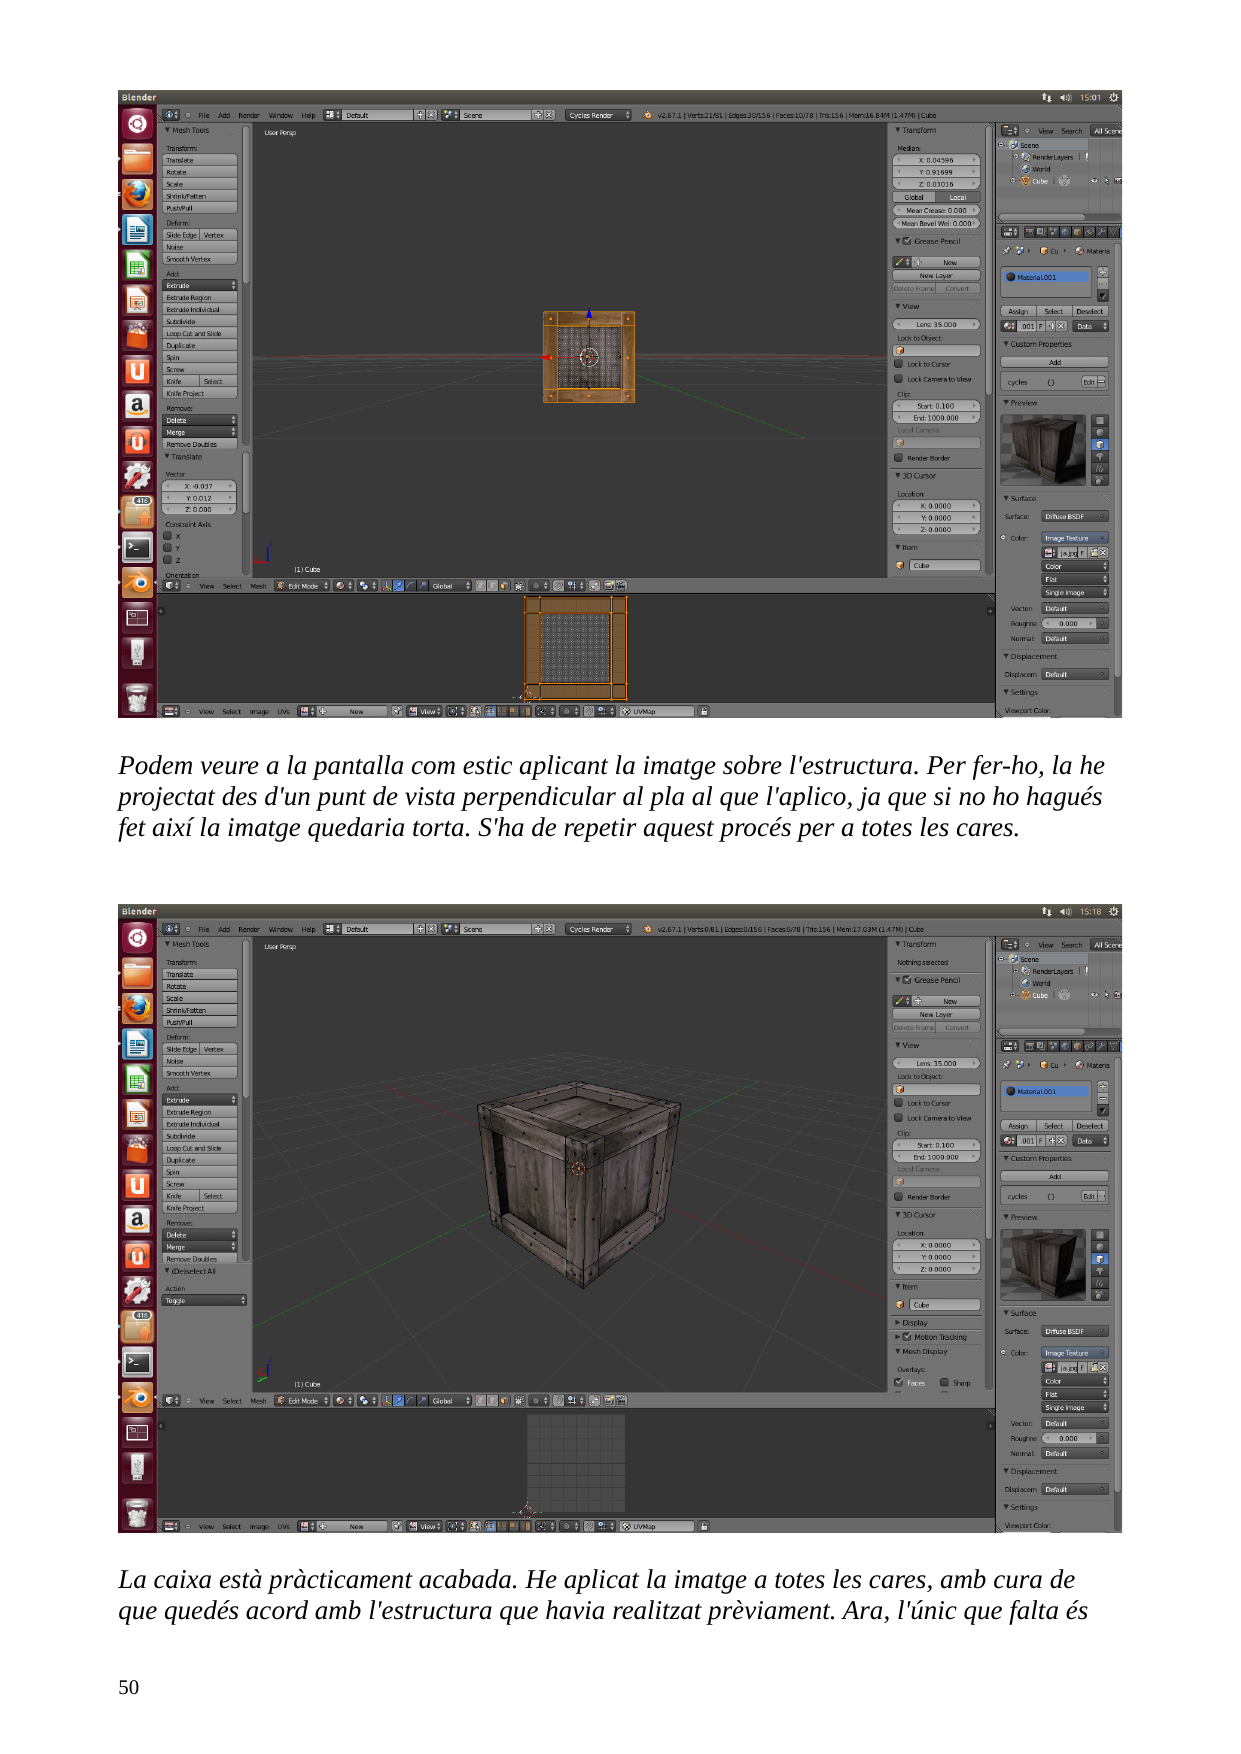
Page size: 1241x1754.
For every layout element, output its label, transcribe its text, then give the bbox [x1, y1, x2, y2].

picture [118, 904, 1123, 1533]
text Podem veure a la pantalla com estic aplicant la imatge sobre l'estructura. Per fer-ho, la he projectat des d'un punt de vista perpendicular al pla al que l'aplico, ja que si no ho hagués fet així la imatge quedaria torta. S'ha de repetir aquest procés per a totes les cares. [118, 749, 1122, 842]
picture [118, 90, 1123, 718]
text La caixa està pràcticament acabada. He aplicat la imatge a totes les cares, amb cura de que quedés acord amb l'estructura que havia realitzat prèviament. Ara, l'únic que falta és [118, 1563, 1122, 1626]
